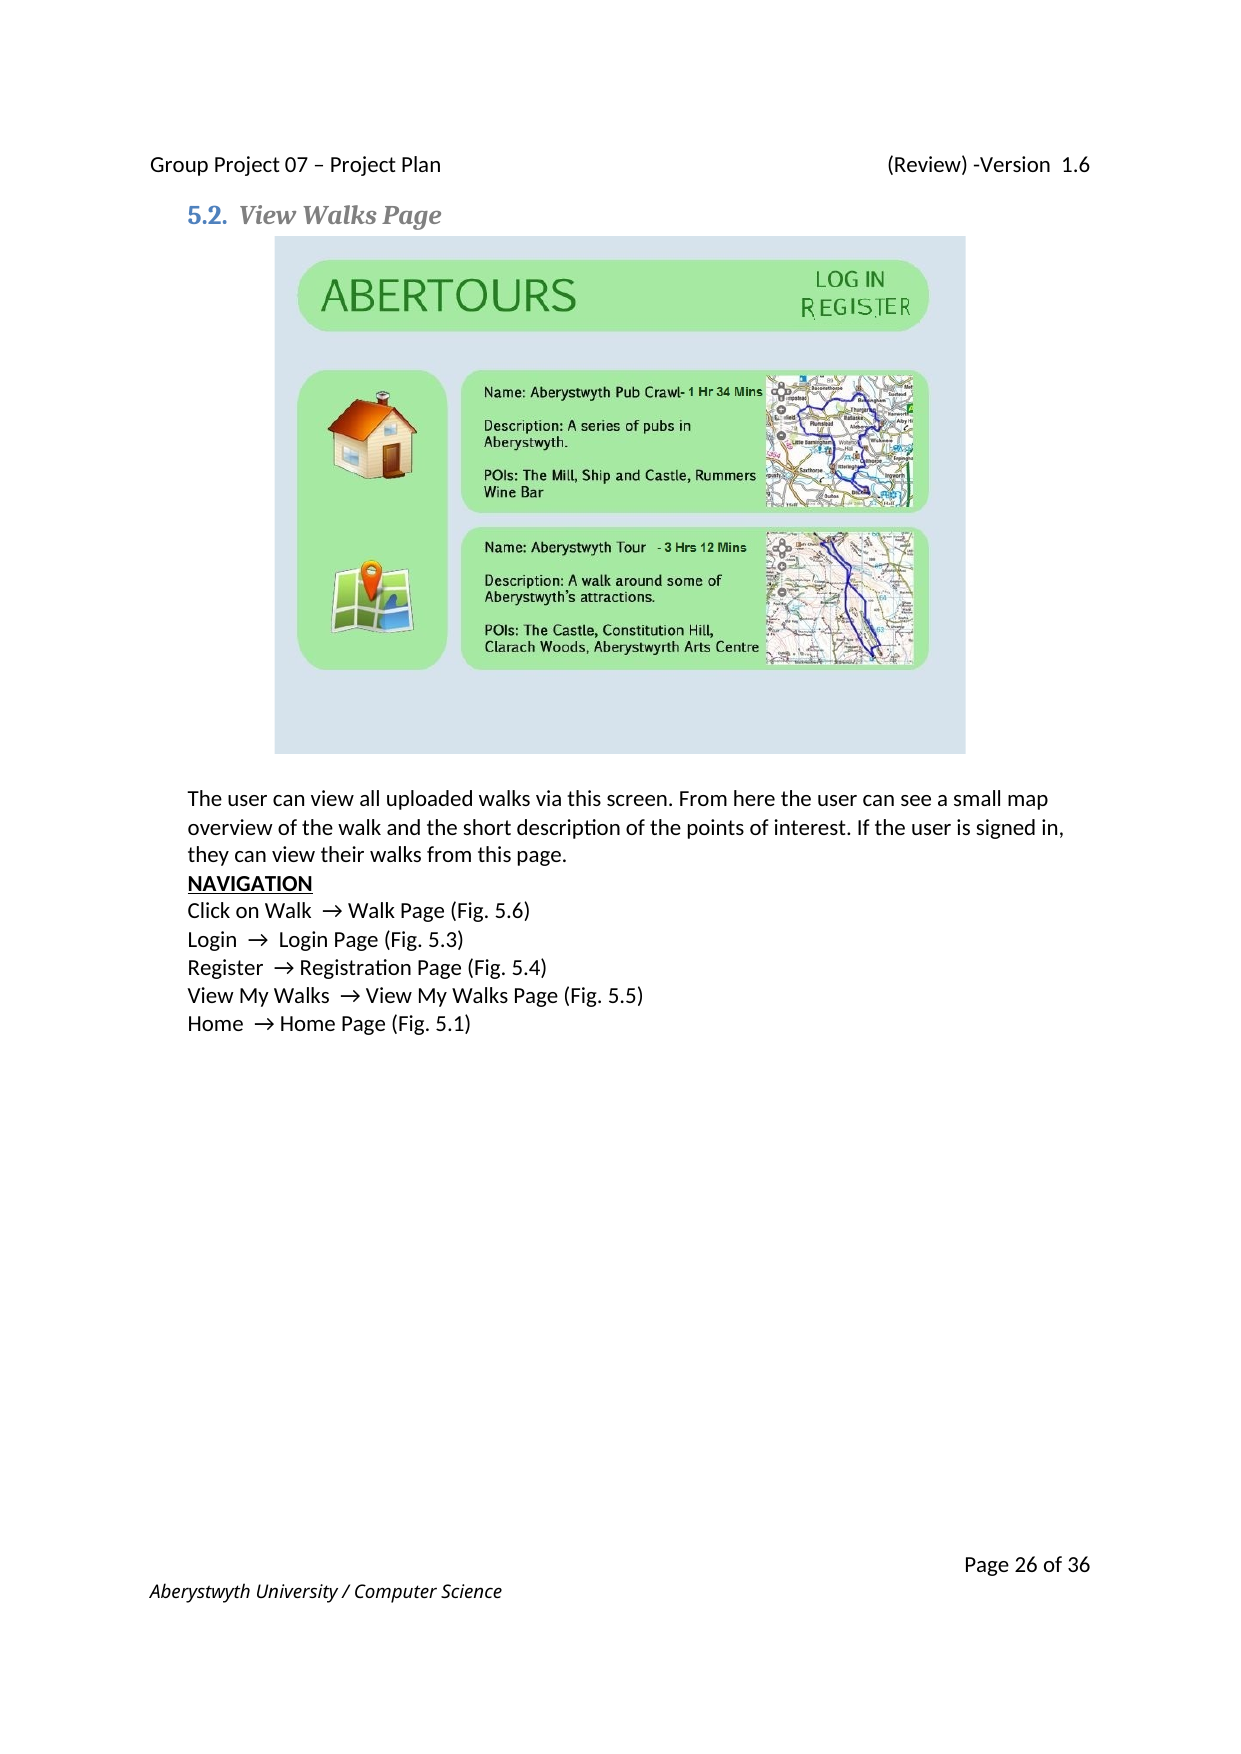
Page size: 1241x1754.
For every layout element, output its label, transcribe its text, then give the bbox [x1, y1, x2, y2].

text NAVIGATION [187, 869, 1090, 897]
text Home → Home Page (Fig. 5.1) [187, 1009, 1090, 1037]
text Register → Registration Page (Fig. 5.4) [187, 953, 1090, 981]
text View My Walks → View My Walks Page (Fig. 5.5) [187, 981, 1090, 1009]
subtitle View Walks Page [187, 200, 1090, 231]
text The user can view all uploaded walks via this screen. From here the user can see a small map overview of the walk and the short description of the points of interest. If the user is signed in, they can view their walks from this page. [187, 784, 1090, 869]
text Login → Login Page (Fig. 5.3) [187, 925, 1090, 953]
text Click on Walk → Walk Page (Fig. 5.6) [187, 897, 1090, 925]
